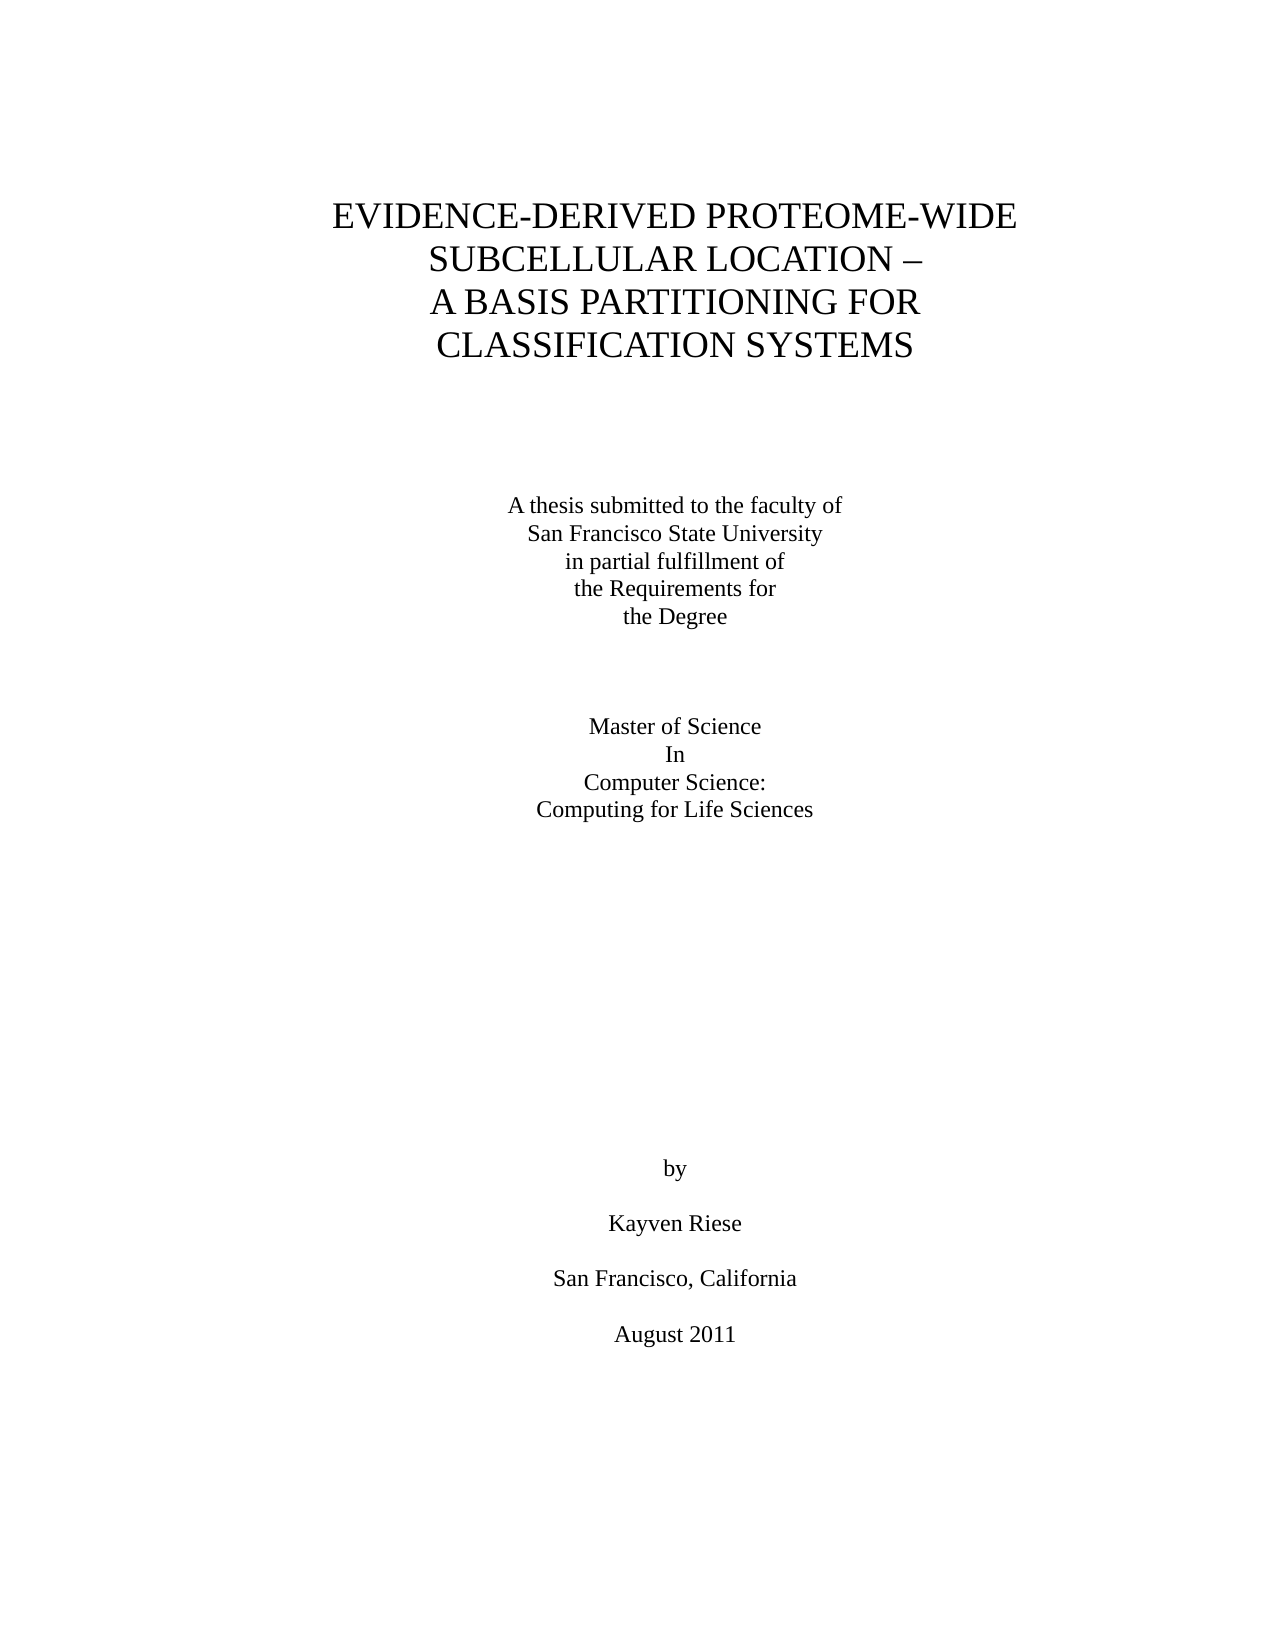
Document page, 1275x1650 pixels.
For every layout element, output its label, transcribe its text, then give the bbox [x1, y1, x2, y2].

text A thesis submitted to the faculty of [225, 492, 1125, 519]
text Computer Science: [225, 768, 1125, 795]
text San Francisco, California [225, 1264, 1125, 1292]
text San Francisco State University [225, 519, 1125, 547]
text Master of Science [225, 712, 1125, 740]
text A BASIS PARTITIONING FOR [225, 279, 1125, 322]
text CLASSIFICATION SYSTEMS [225, 322, 1125, 366]
text by [225, 1154, 1125, 1182]
text Computing for Life Sciences [225, 795, 1125, 823]
text In [225, 740, 1125, 768]
text the Degree [225, 602, 1125, 629]
text Kayven Riese [225, 1209, 1125, 1237]
text SUBCELLULAR LOCATION – [225, 236, 1125, 279]
text August 2011 [225, 1320, 1125, 1347]
text the Requirements for [225, 574, 1125, 602]
text EVIDENCE-DERIVED PROTEOME-WIDE [225, 193, 1125, 236]
text in partial fulfillment of [225, 547, 1125, 574]
